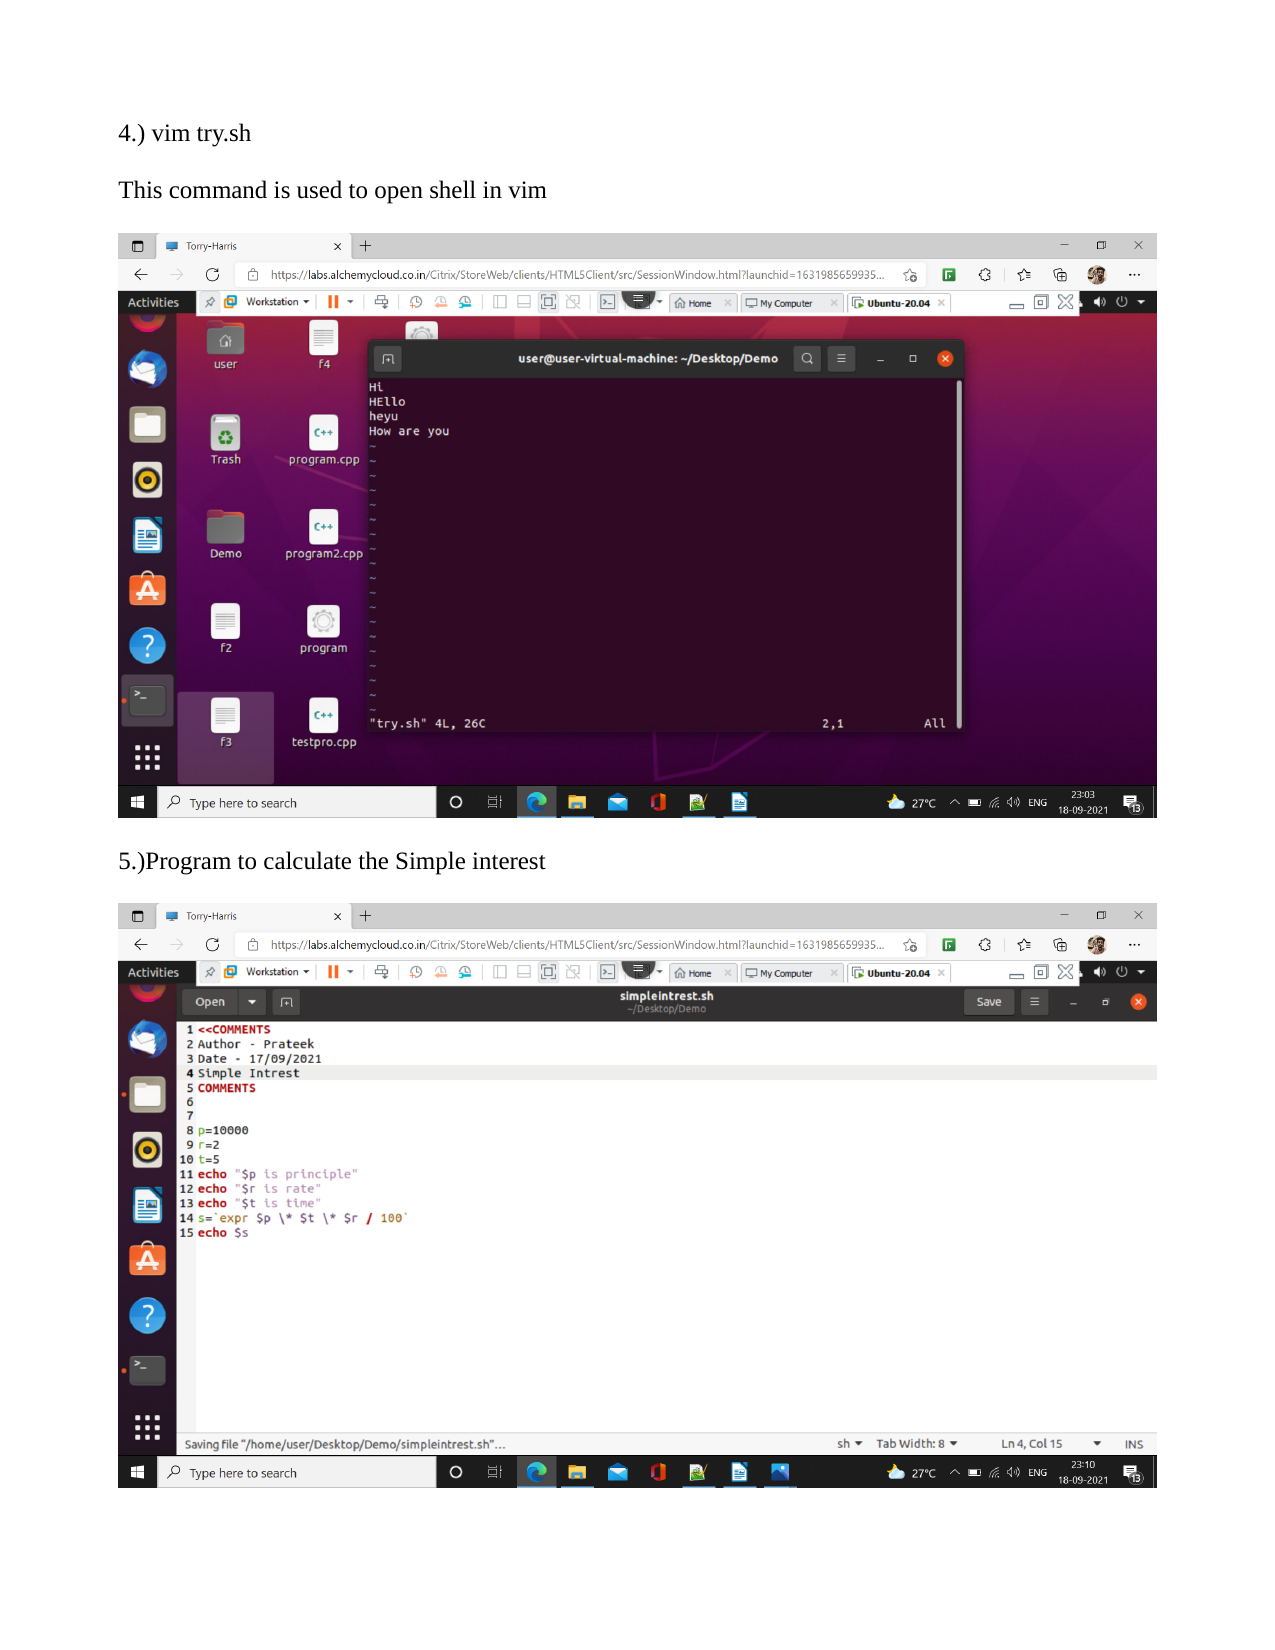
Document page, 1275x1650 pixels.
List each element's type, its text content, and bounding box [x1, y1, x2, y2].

text This command is used to open shell in vim [118, 176, 1157, 204]
picture [118, 903, 1157, 1488]
text 4.) vim try.sh [118, 118, 1157, 147]
picture [118, 233, 1157, 818]
text 5.)Program to calculate the Simple interest [118, 846, 1157, 875]
